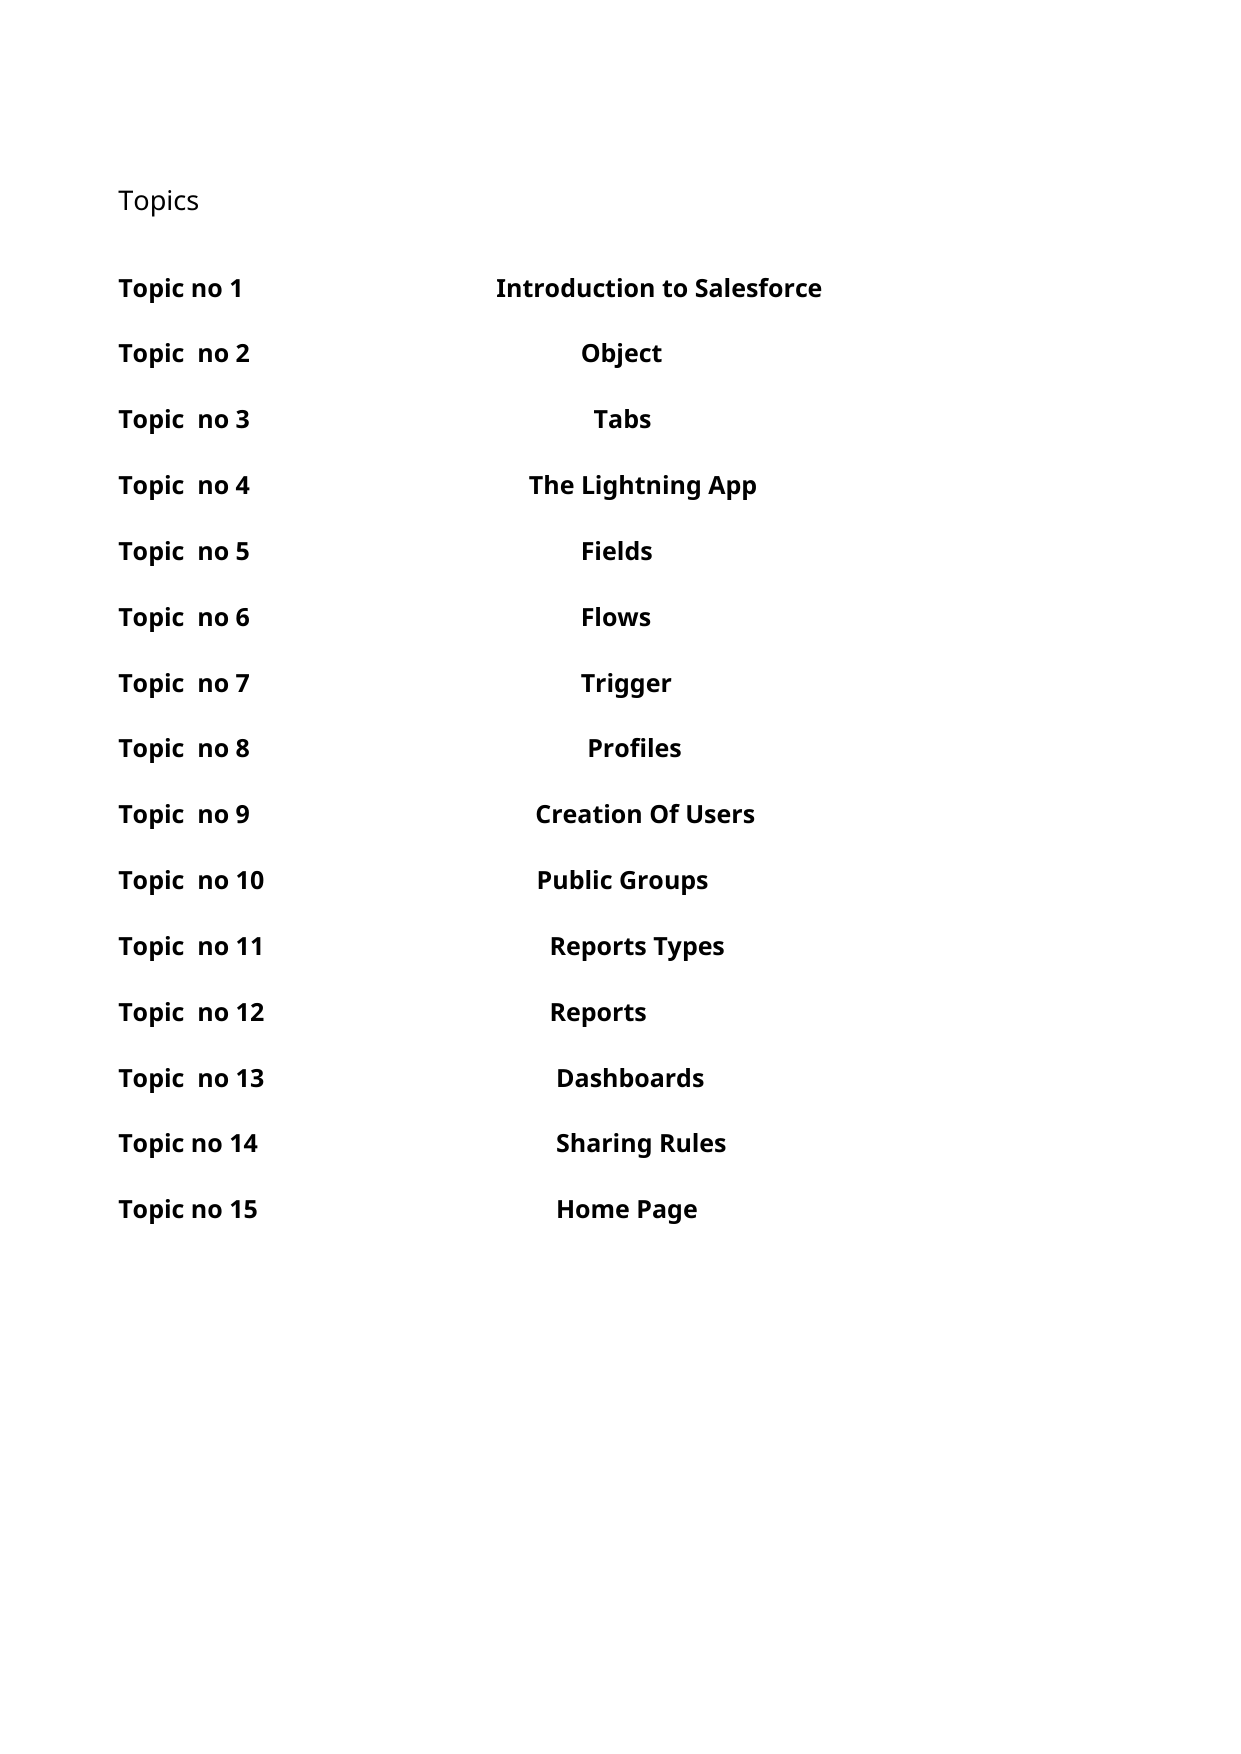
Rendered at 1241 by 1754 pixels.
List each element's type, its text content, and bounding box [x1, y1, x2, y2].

text Topic no 10 Public Groups [118, 863, 1122, 897]
text Topic no 8 Profiles [118, 731, 1122, 765]
text Topic no 2 Object [118, 336, 1122, 370]
text Topic no 4 The Lightning App [118, 468, 1122, 502]
text Topic no 3 Tabs [118, 402, 1122, 436]
text Topics [118, 181, 1122, 218]
text Topic no 5 Fields [118, 534, 1122, 568]
text Topic no 12 Reports [118, 994, 1122, 1028]
text Topic no 6 Flows [118, 599, 1122, 633]
text Topic no 14 Sharing Rules [118, 1126, 1122, 1160]
text Topic no 15 Home Page [118, 1192, 1122, 1226]
text Topic no 1 Introduction to Salesforce [118, 270, 1122, 304]
text Topic no 9 Creation Of Users [118, 797, 1122, 831]
text Topic no 7 Trigger [118, 665, 1122, 699]
text Topic no 11 Reports Types [118, 929, 1122, 963]
text Topic no 13 Dashboards [118, 1060, 1122, 1094]
